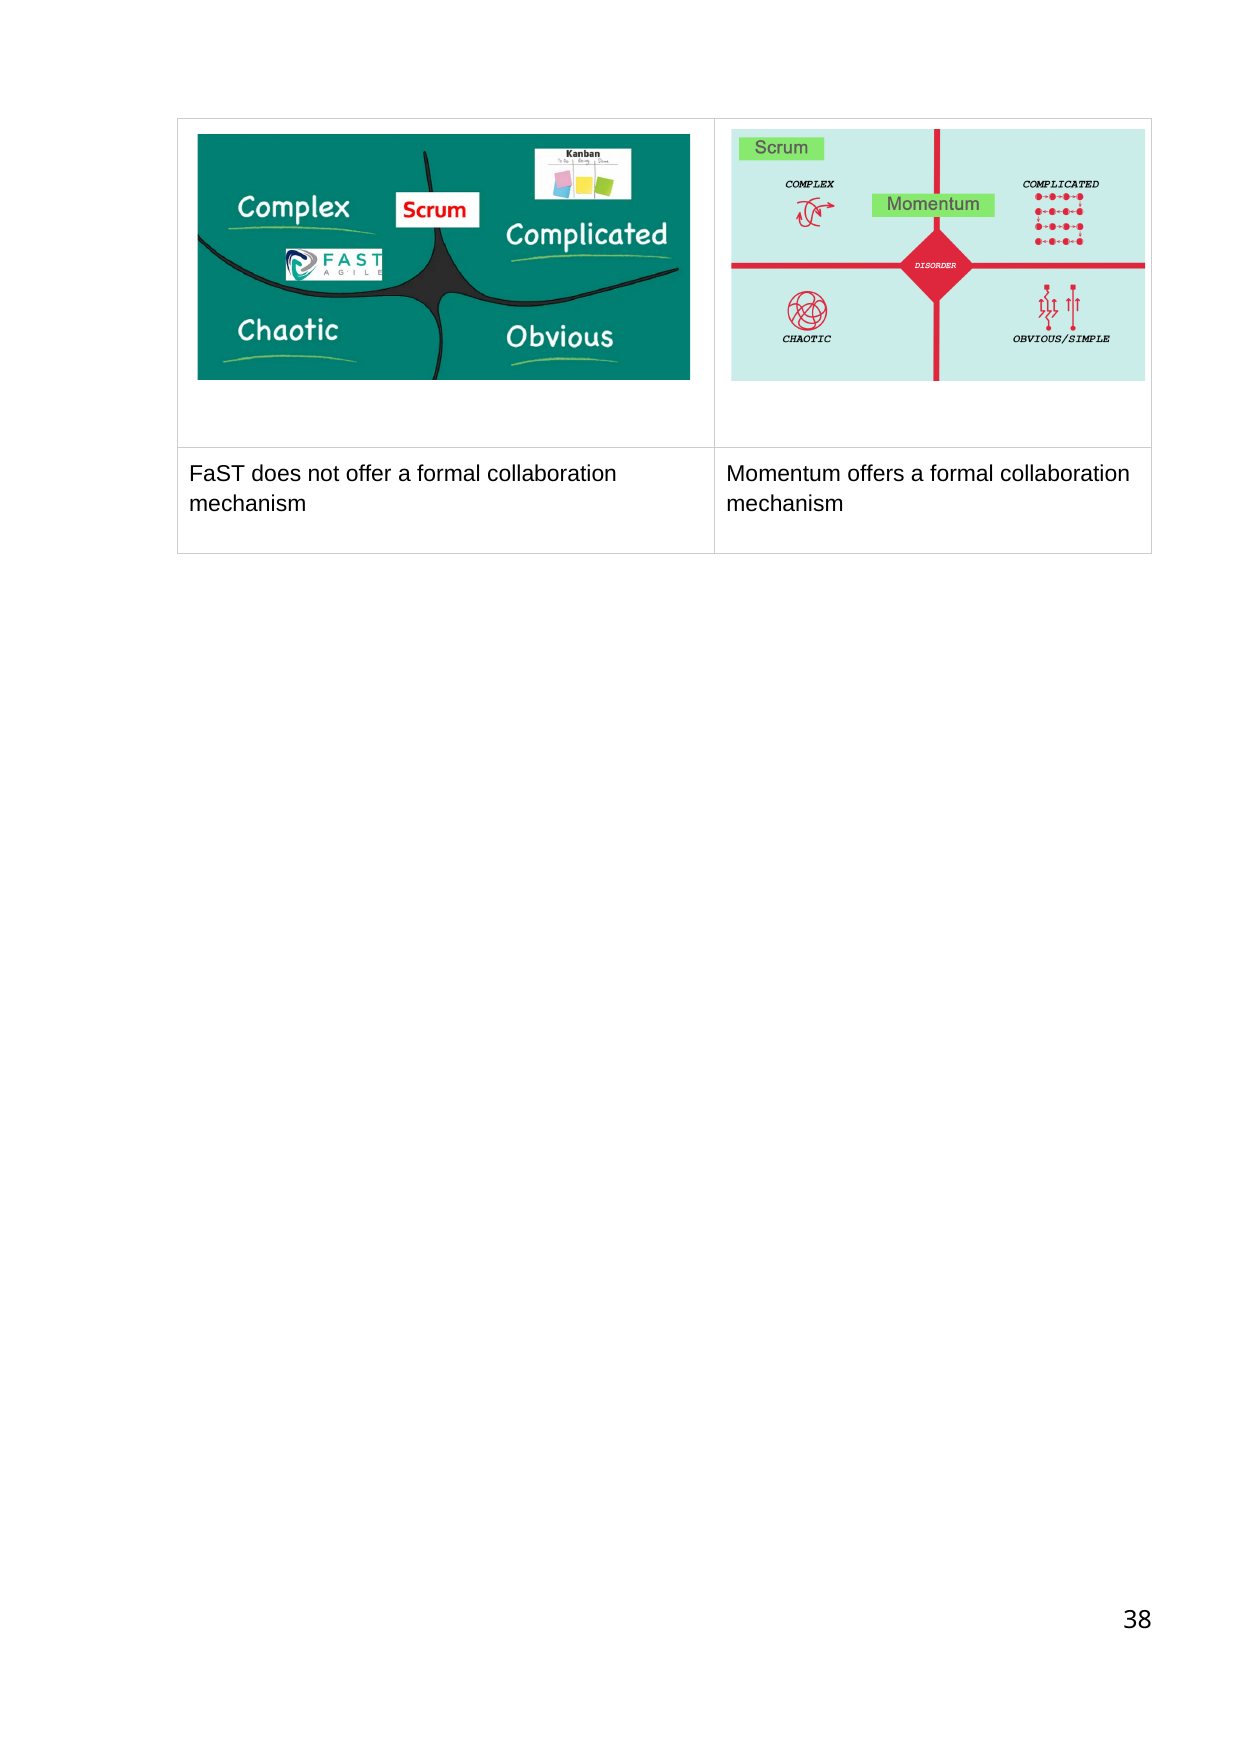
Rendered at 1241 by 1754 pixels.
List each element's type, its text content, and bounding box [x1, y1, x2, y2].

table_cell Momentum offers a formal collaboration mechanism [715, 448, 1151, 553]
table_cell [715, 119, 1151, 447]
picture [731, 129, 1146, 381]
picture [197, 134, 691, 380]
table_cell [178, 119, 714, 447]
table_cell FaST does not offer a formal collaboration mechanism [178, 448, 714, 553]
